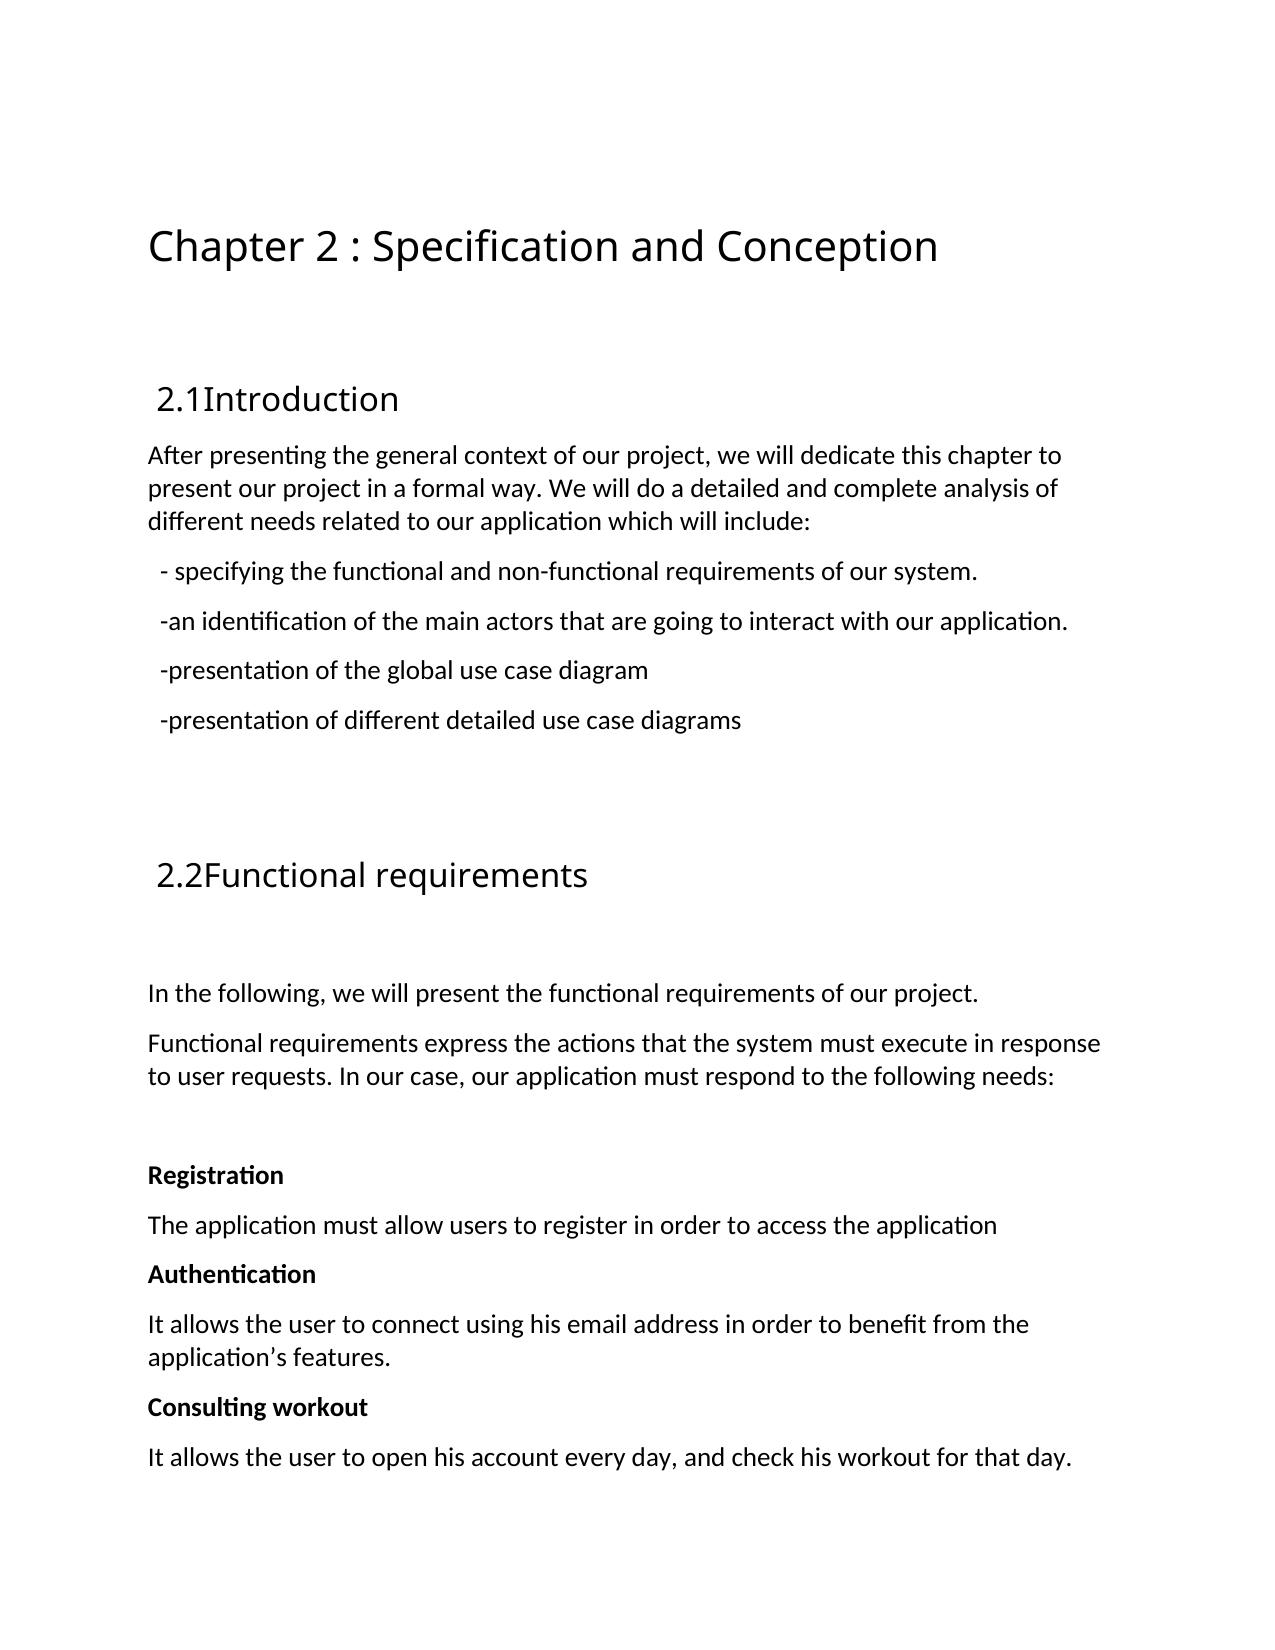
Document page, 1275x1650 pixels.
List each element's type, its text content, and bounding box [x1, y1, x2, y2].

text Authentication [148, 1258, 1127, 1291]
text After presenting the general context of our project, we will dedicate this chapter to present our project in a formal way. We will do a detailed and complete analysis of different needs related to our application which will include: [148, 438, 1127, 537]
text It allows the user to connect using his email address in order to benefit from the application’s features. [148, 1307, 1127, 1373]
text Registration [148, 1158, 1127, 1191]
text 2.1Introduction [148, 376, 1127, 422]
text -an identification of the main actors that are going to interact with our application. [148, 604, 1127, 637]
text In the following, we will present the functional requirements of our project. [148, 976, 1127, 1009]
text - specifying the functional and non-functional requirements of our system. [148, 554, 1127, 587]
text -presentation of different detailed use case diagrams [148, 703, 1127, 736]
text Functional requirements express the actions that the system must execute in response to user requests. In our case, our application must respond to the following needs: [148, 1026, 1127, 1092]
text Consulting workout [148, 1390, 1127, 1423]
subtitle : Specification and Conception [148, 217, 1127, 274]
text It allows the user to open his account every day, and check his workout for that day. [148, 1440, 1127, 1473]
text -presentation of the global use case diagram [148, 653, 1127, 686]
text 2.2Functional requirements [148, 852, 1127, 897]
text The application must allow users to register in order to access the application [148, 1208, 1127, 1241]
